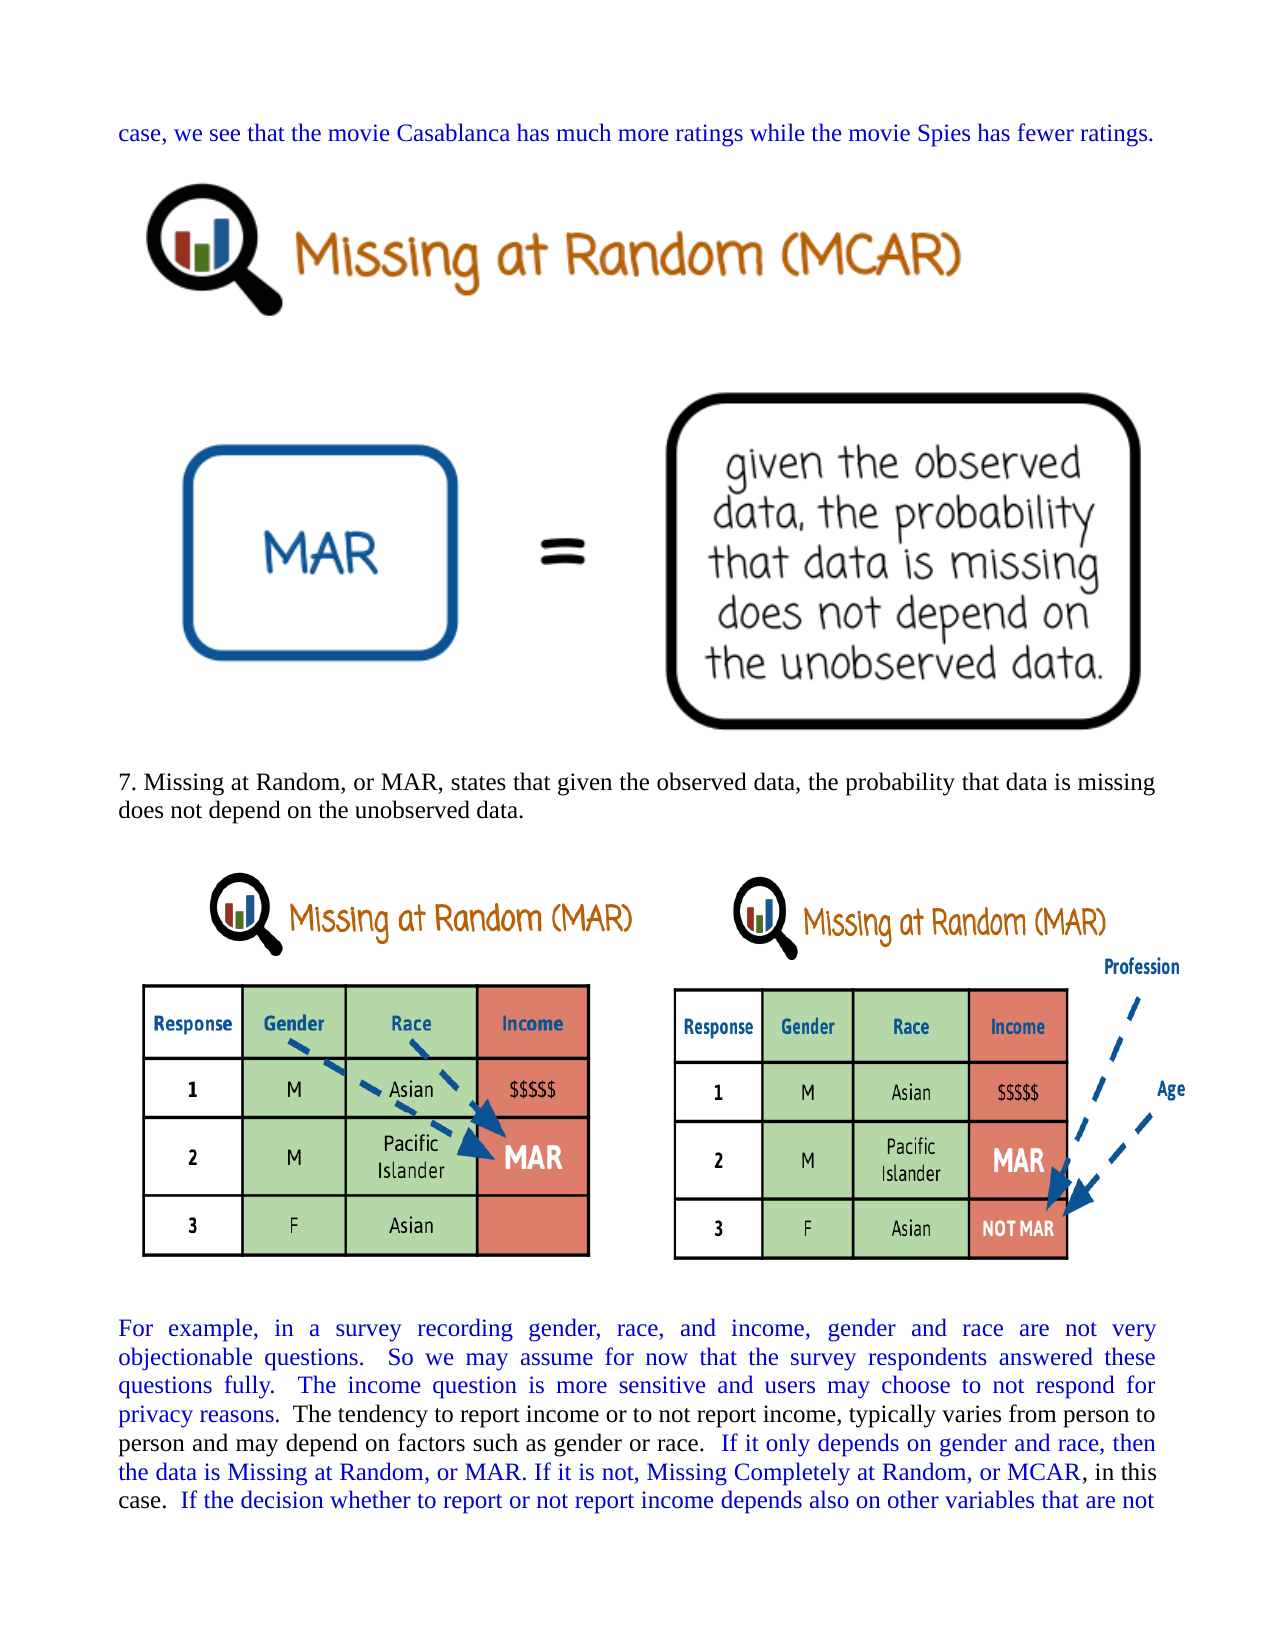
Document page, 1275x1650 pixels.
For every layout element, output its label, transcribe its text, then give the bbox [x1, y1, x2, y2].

picture [650, 874, 1186, 1269]
text For example, in a survey recording gender, race, and income, gender and race are not very objectionable questions. So we may assume for now that the survey respondents answered these questions fully. The income question is more sensitive and users may choose to not respond for privacy reasons. The tendency to report income or to not report income, typically varies from person to person and may depend on factors such as gender or race. If it only depends on gender and race, then the data is Missing at Random, or MAR. If it is not, Missing Completely at Random, or MCAR, in this case. If the decision whether to report or not report income depends also on other variables that are not [118, 1313, 1157, 1514]
picture [110, 866, 639, 1277]
text 7. Missing at Random, or MAR, states that given the observed data, the probability that data is missing does not depend on the unobserved data. [118, 767, 1157, 824]
picture [123, 175, 1152, 739]
text case, we see that the movie Casablanca has much more ratings while the movie Spies has fewer ratings. [118, 118, 1157, 147]
